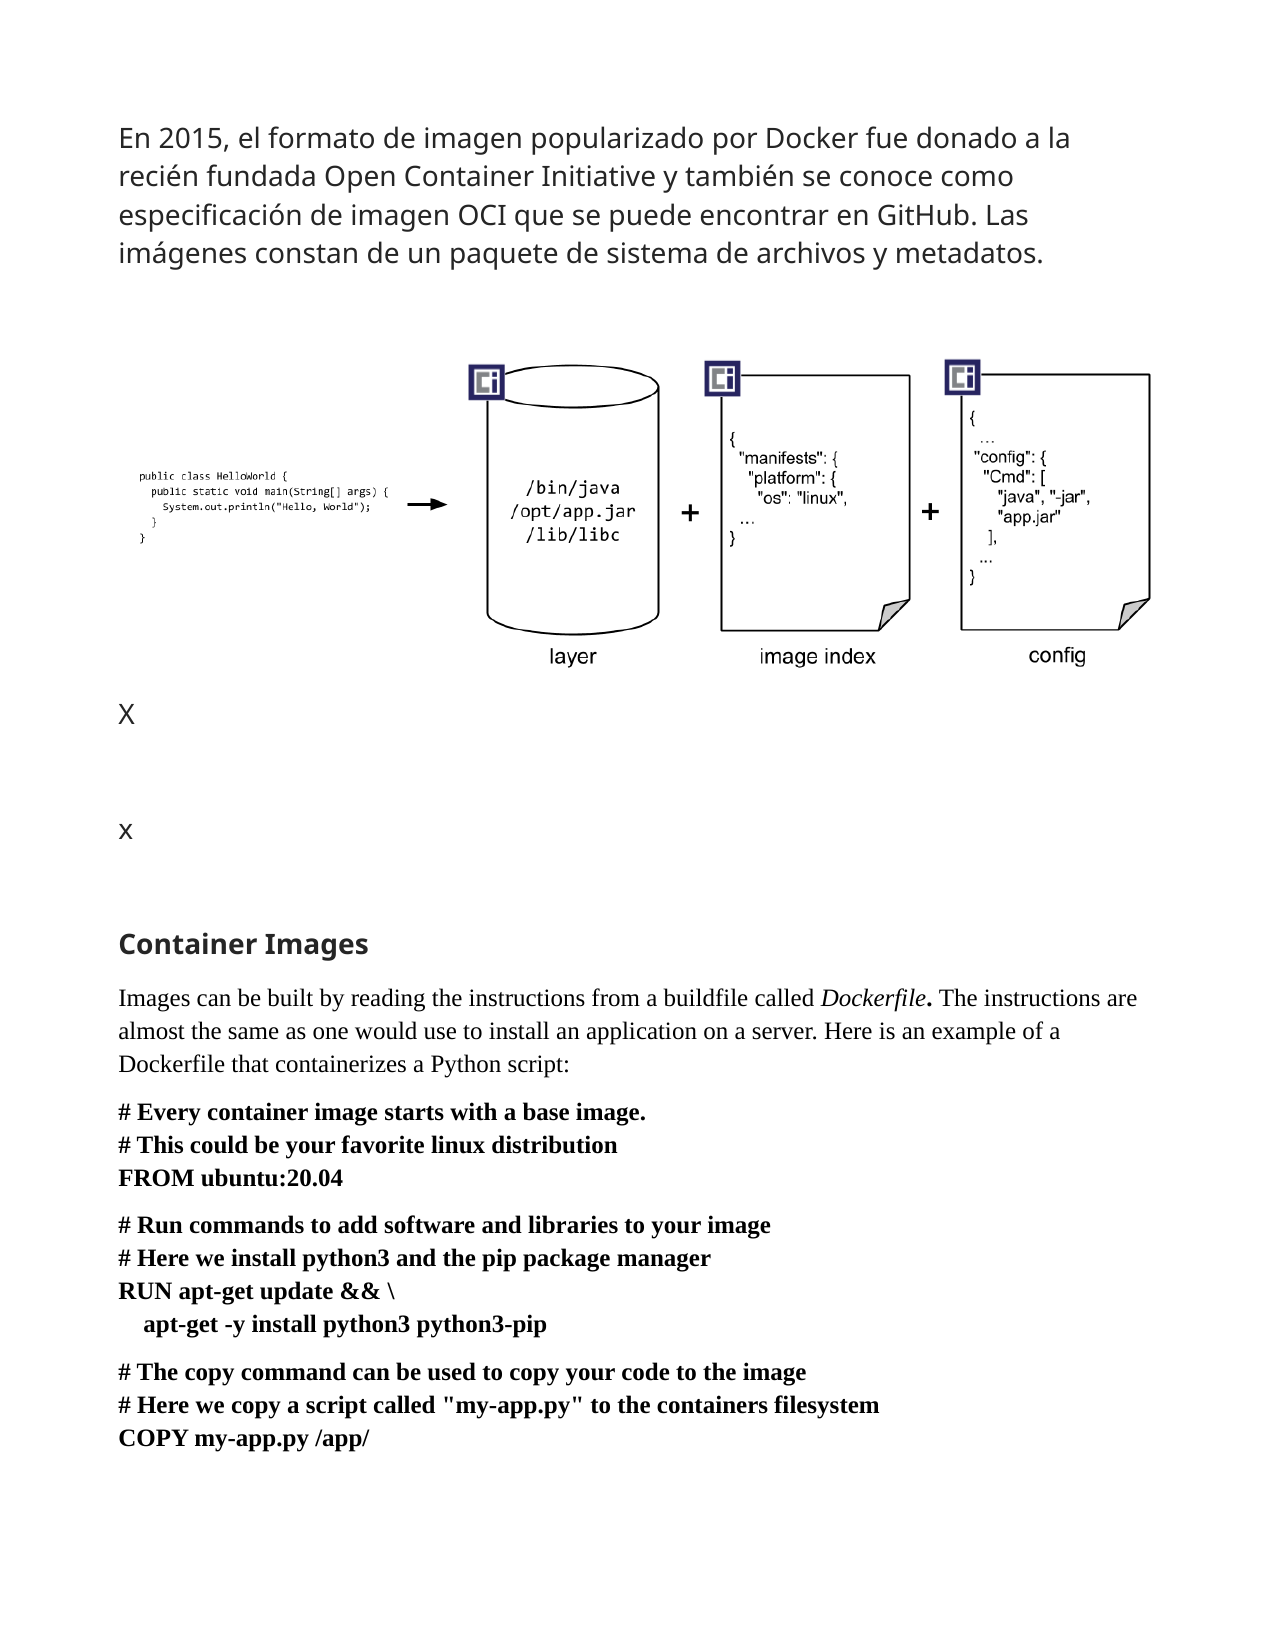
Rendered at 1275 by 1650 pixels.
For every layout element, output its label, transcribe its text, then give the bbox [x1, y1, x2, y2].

text Images can be built by reading the instructions from a buildfile called Dockerfile. The instructions are almost the same as one would use to install an application on a server. Here is an example of a Dockerfile that containerizes a Python script: [118, 983, 1157, 1078]
text # The copy command can be used to copy your code to the image # Here we copy a script called "my-app.py" to the containers filesystem COPY my-app.py /app/ [118, 1357, 1157, 1452]
text # Run commands to add software and libraries to your image # Here we install python3 and the pip package manager RUN apt-get update && \ apt-get -y install python3 python3-pip [118, 1210, 1157, 1338]
text En 2015, el formato de imagen popularizado por Docker fue donado a la recién fundada Open Container Initiative y también se conoce como especificación de imagen OCI que se puede encontrar en GitHub. Las imágenes constan de un paquete de sistema de archivos y metadatos. [118, 118, 1157, 271]
text # Every container image starts with a base image. # This could be your favorite linux distribution FROM ubuntu:20.04 [118, 1097, 1157, 1191]
picture [118, 348, 1157, 695]
text X [118, 695, 1157, 733]
text Container Images [118, 924, 1157, 963]
text x [118, 809, 1157, 848]
